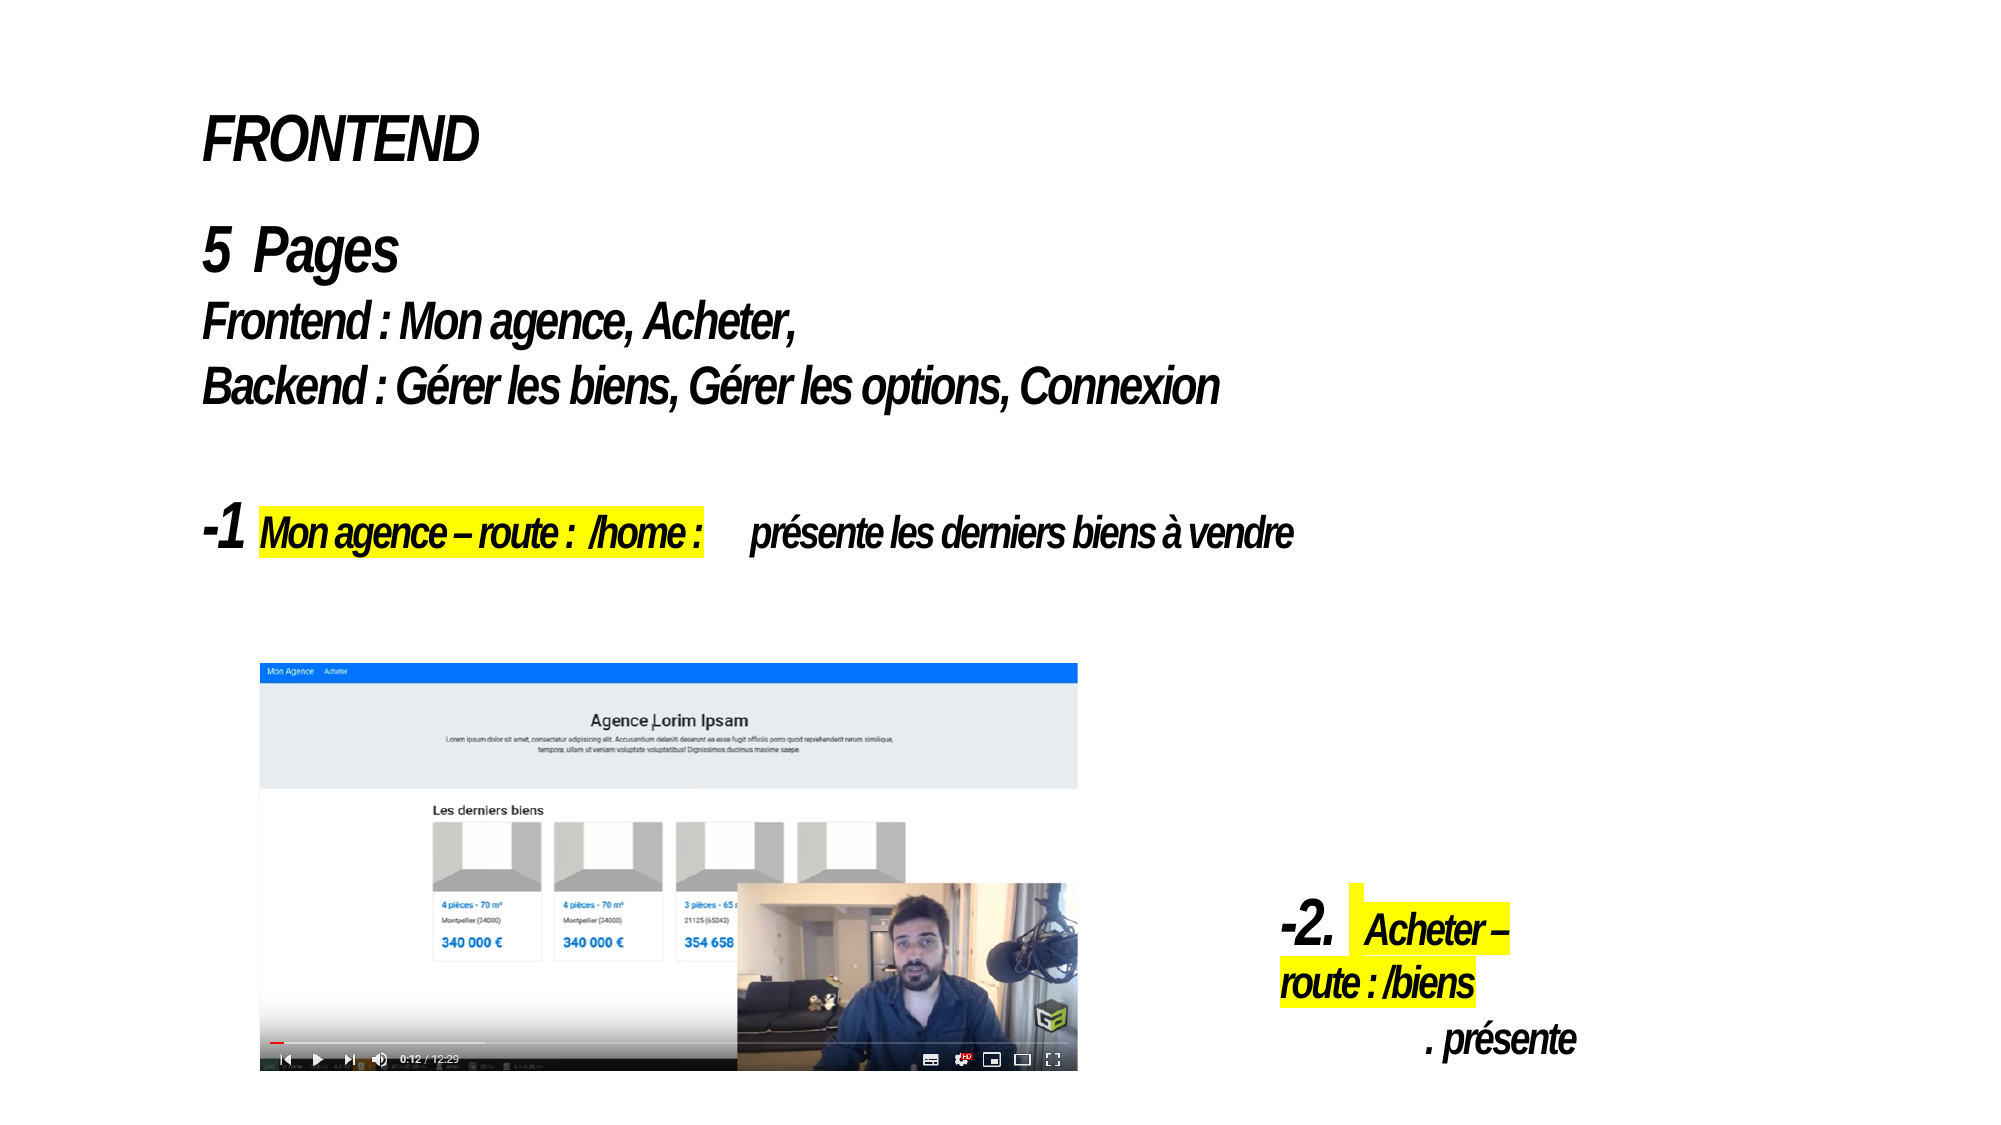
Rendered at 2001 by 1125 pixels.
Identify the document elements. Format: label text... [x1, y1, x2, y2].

text Backend : Gérer les biens, Gérer les options, Connexion [202, 358, 1613, 416]
text . présente [1078, 1015, 1613, 1064]
text [202, 888, 258, 1008]
picture [258, 663, 1078, 1071]
text Frontend : Mon agence, Acheter, [202, 293, 1613, 351]
text -2. Acheter – route : /biens [1078, 888, 1613, 1008]
text FRONTEND [202, 104, 1613, 175]
text 5 Pages [202, 215, 1613, 287]
text -1 Mon agence – route : /home : présente les derniers biens à vendre [202, 492, 1613, 563]
